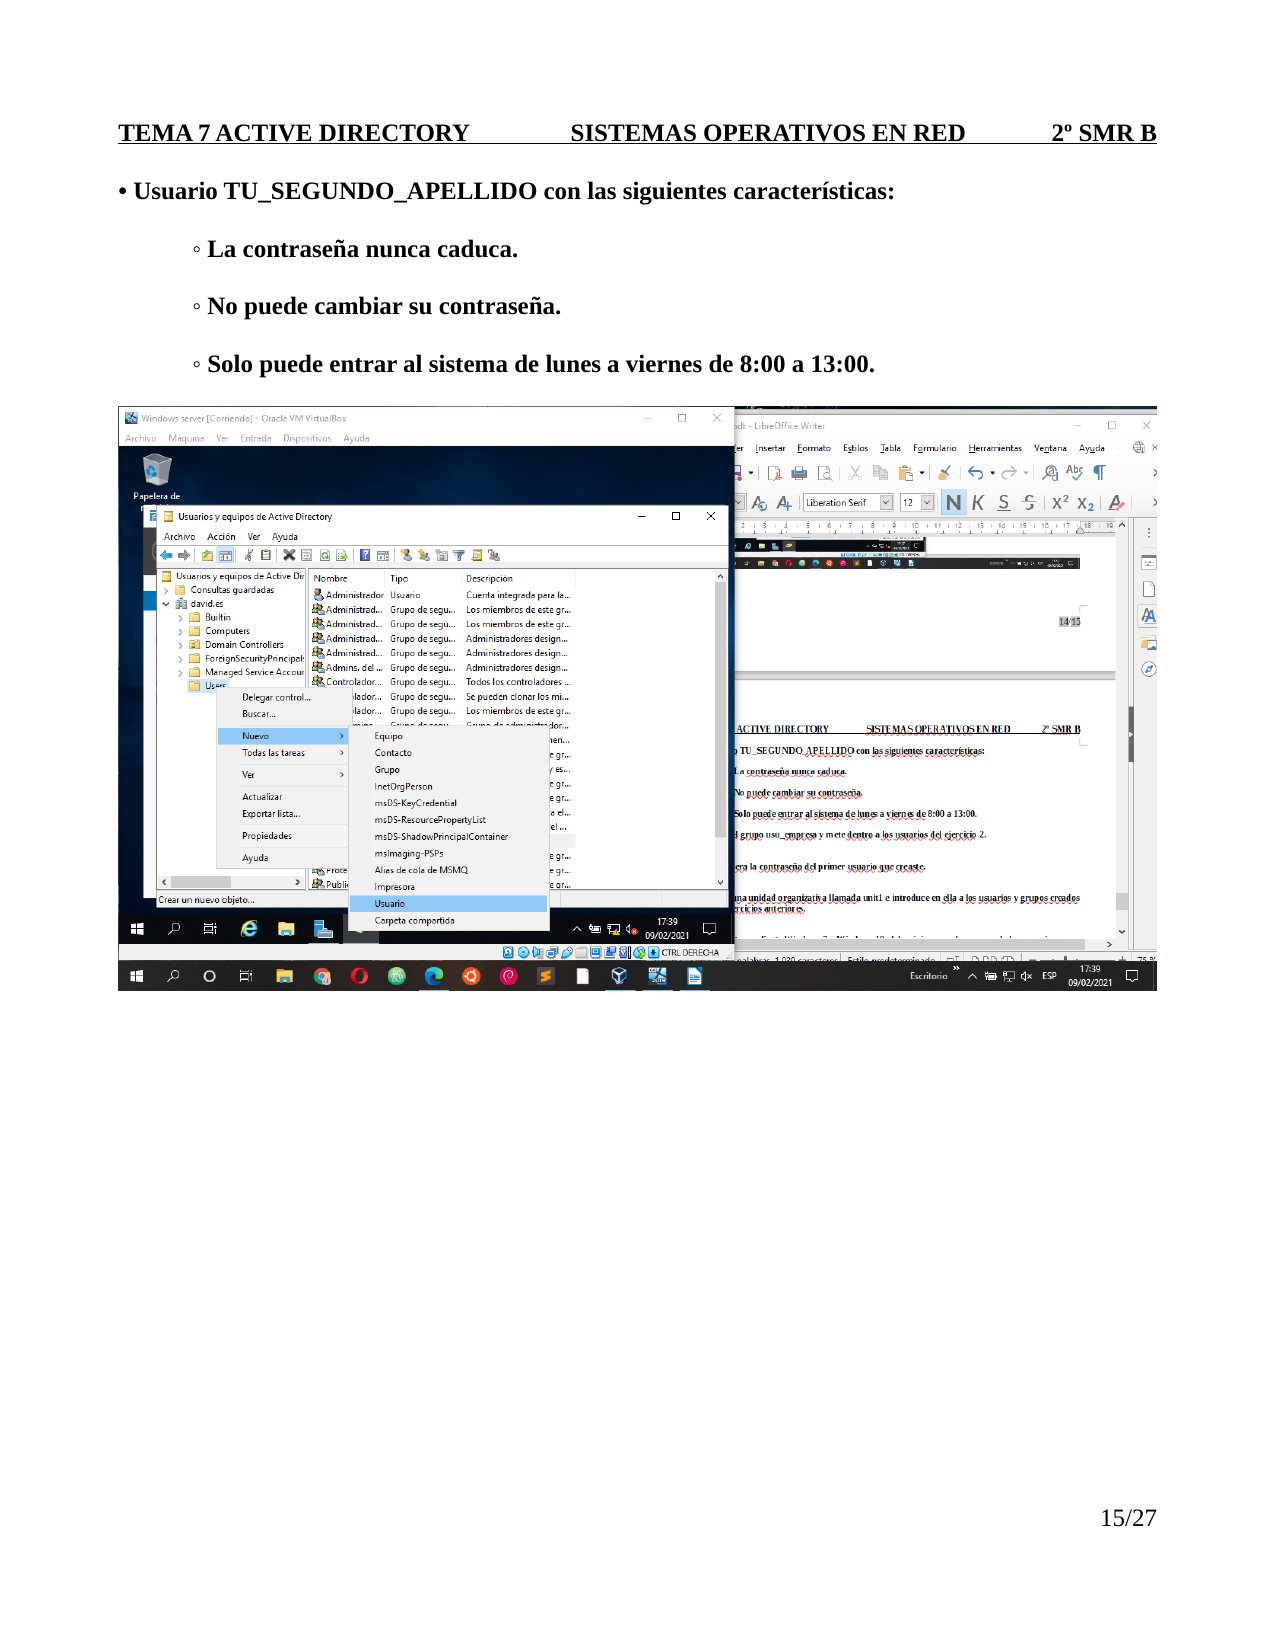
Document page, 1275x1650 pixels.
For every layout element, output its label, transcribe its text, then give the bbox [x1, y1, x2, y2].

text ◦ Solo puede entrar al sistema de lunes a viernes de 8:00 a 13:00. [118, 349, 1157, 378]
text • Usuario TU_SEGUNDO_APELLIDO con las siguientes características: [118, 176, 1157, 205]
text ◦ La contraseña nunca caduca. [118, 234, 1157, 263]
text ◦ No puede cambiar su contraseña. [118, 291, 1157, 320]
picture [118, 406, 1157, 991]
